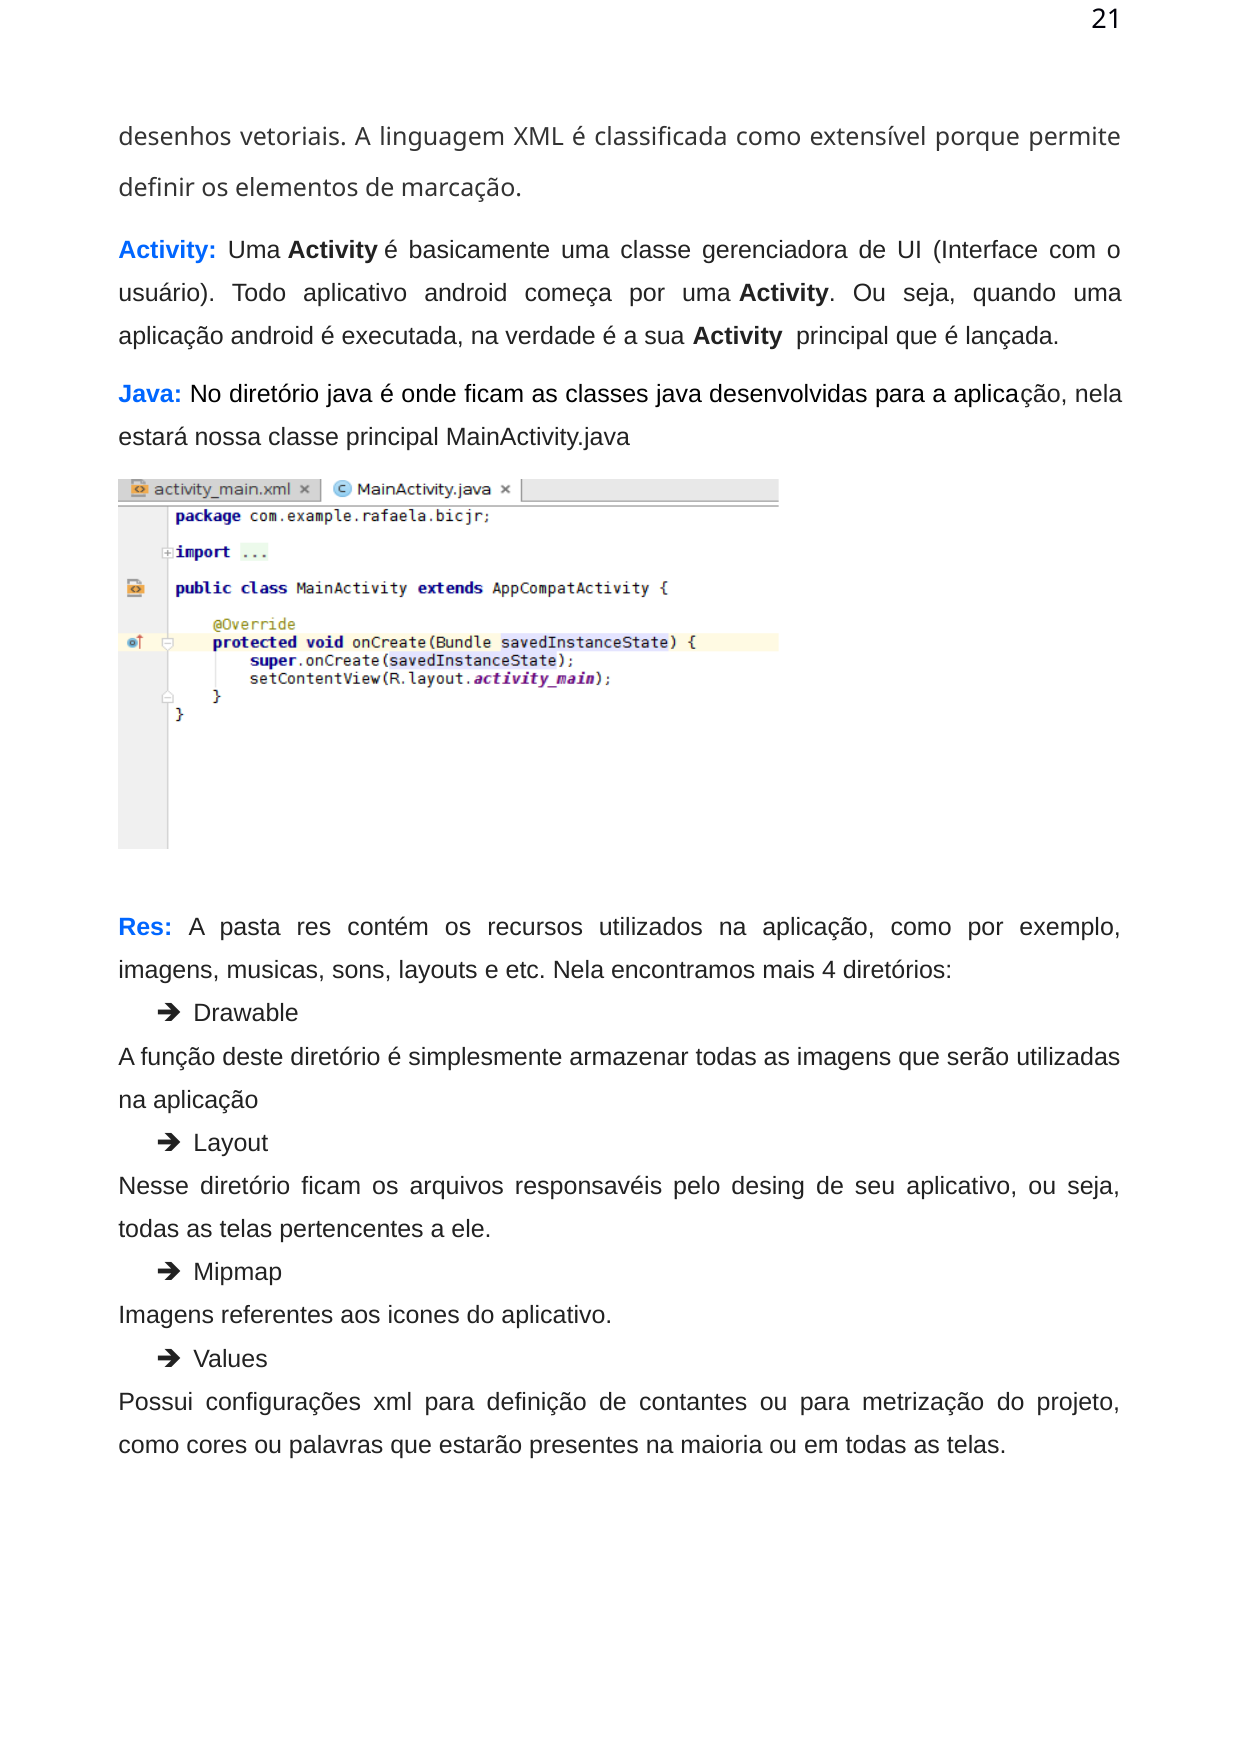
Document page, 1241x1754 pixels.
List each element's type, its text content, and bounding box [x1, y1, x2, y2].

picture [118, 479, 779, 849]
text Activity: Uma Activity é basicamente uma classe gerenciadora de UI (Interface com o usuário). Todo aplicativo android começa por uma Activity. Ou seja, quando uma aplicação android é executada, na verdade é a sua Activity principal que é lançada. [118, 235, 1122, 350]
list Layout [156, 1128, 1122, 1157]
text Imagens referentes aos icones do aplicativo. [118, 1301, 1122, 1329]
list Drawable [156, 998, 1122, 1027]
text Java: No diretório java é onde ficam as classes java desenvolvidas para a aplicação, nela estará nossa classe principal MainActivity.java [118, 379, 1122, 451]
text desenhos vetoriais. A linguagem XML é classificada como extensível porque permite definir os elementos de marcação. [118, 118, 1122, 203]
text Res: A pasta res contém os recursos utilizados na aplicação, como por exemplo, imagens, musicas, sons, layouts e etc. Nela encontramos mais 4 diretórios: [118, 912, 1122, 984]
text A função deste diretório é simplesmente armazenar todas as imagens que serão utilizadas na aplicação [118, 1042, 1122, 1113]
text Possui configurações xml para definição de contantes ou para metrização do projeto, como cores ou palavras que estarão presentes na maioria ou em todas as telas. [118, 1387, 1122, 1459]
text Nesse diretório ficam os arquivos responsavéis pelo desing de seu aplicativo, ou seja, todas as telas pertencentes a ele. [118, 1171, 1122, 1243]
list Mipmap [156, 1257, 1122, 1286]
list Values [156, 1344, 1122, 1372]
